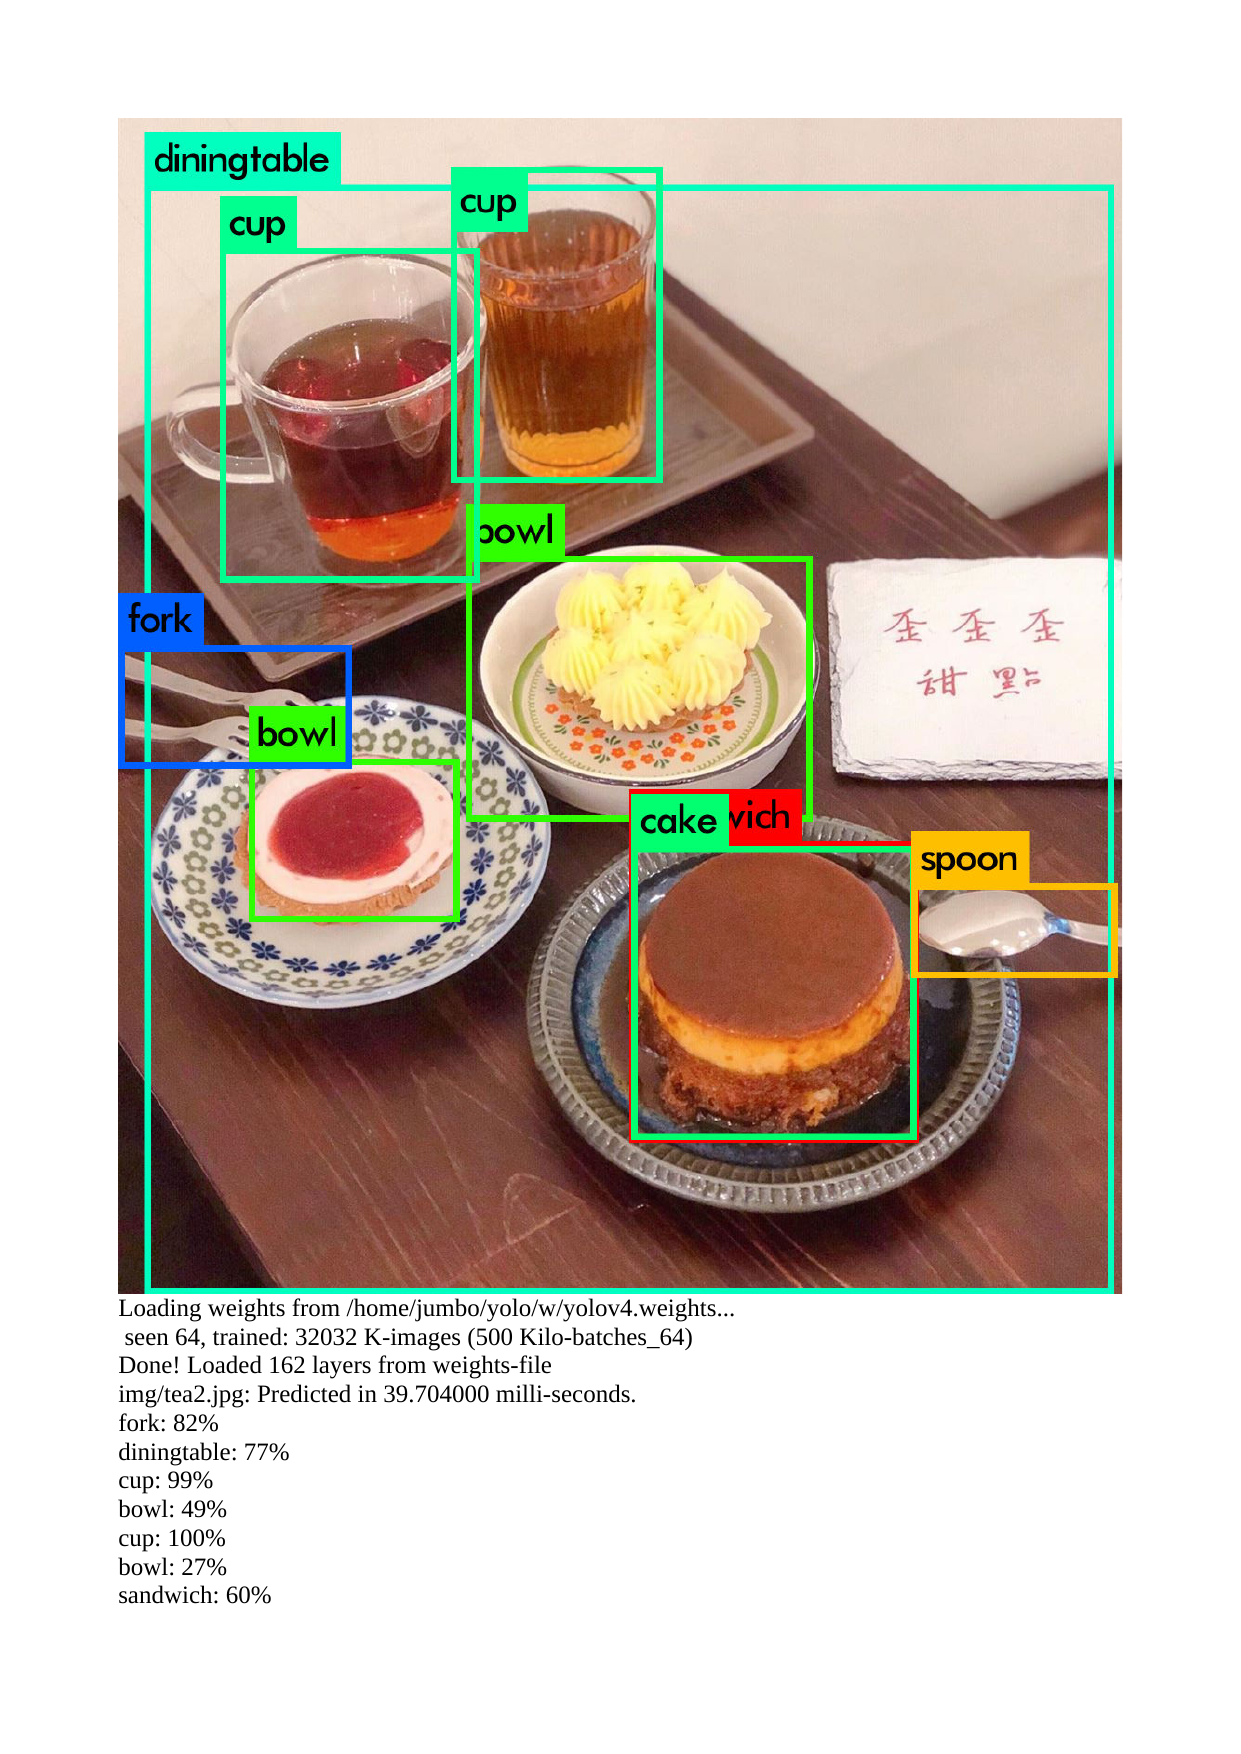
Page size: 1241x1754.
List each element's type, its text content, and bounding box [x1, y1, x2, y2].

text seen 64, trained: 32032 K-images (500 Kilo-batches_64) [118, 1322, 1122, 1351]
text sandwich: 60% [118, 1581, 1122, 1609]
text diningtable: 77% [118, 1437, 1122, 1466]
text bowl: 27% [118, 1552, 1122, 1581]
text cup: 100% [118, 1523, 1122, 1552]
text fork: 82% [118, 1408, 1122, 1437]
picture [118, 118, 1123, 1294]
text bowl: 49% [118, 1494, 1122, 1523]
text cup: 99% [118, 1466, 1122, 1494]
text img/tea2.jpg: Predicted in 39.704000 milli-seconds. [118, 1379, 1122, 1408]
text Done! Loaded 162 layers from weights-file [118, 1351, 1122, 1379]
text Loading weights from /home/jumbo/yolo/w/yolov4.weights... [118, 1294, 1122, 1322]
